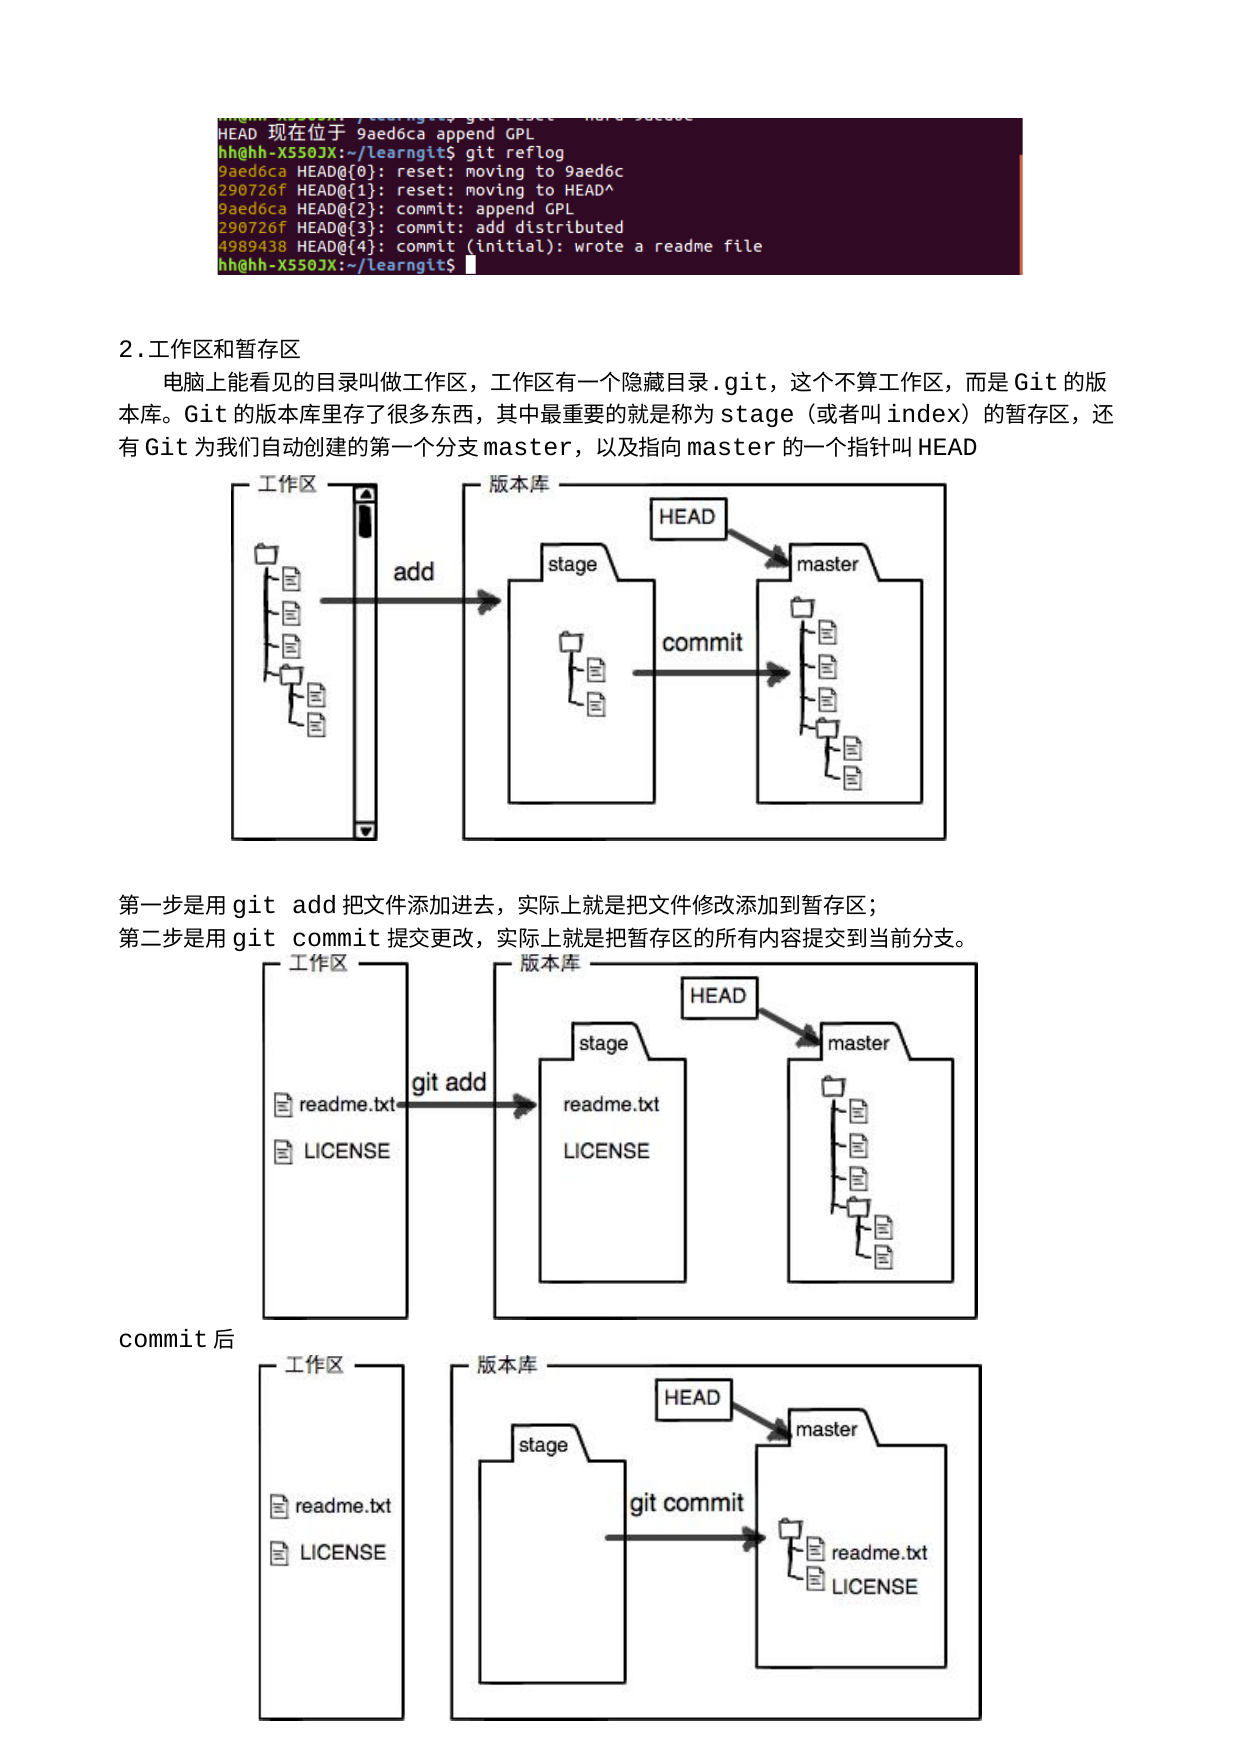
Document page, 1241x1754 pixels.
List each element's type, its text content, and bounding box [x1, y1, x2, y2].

text commit后 [118, 1322, 1122, 1355]
picture [262, 954, 978, 1320]
picture [231, 475, 947, 841]
text 电脑上能看见的目录叫做工作区，工作区有一个隐藏目录.git，这个不算工作区，而是Git的版本库。Git的版本库里存了很多东西，其中最重要的就是称为stage（或者叫index）的暂存区，还有Git为我们自动创建的第一个分支master，以及指向master的一个指针叫HEAD [118, 364, 1122, 463]
picture [217, 118, 1023, 275]
text 第一步是用git add把文件添加进去，实际上就是把文件修改添加到暂存区； [118, 888, 1122, 921]
picture [258, 1355, 982, 1721]
text 2.工作区和暂存区 [118, 332, 1122, 364]
text 第二步是用git commit提交更改，实际上就是把暂存区的所有内容提交到当前分支。 [118, 921, 1122, 954]
